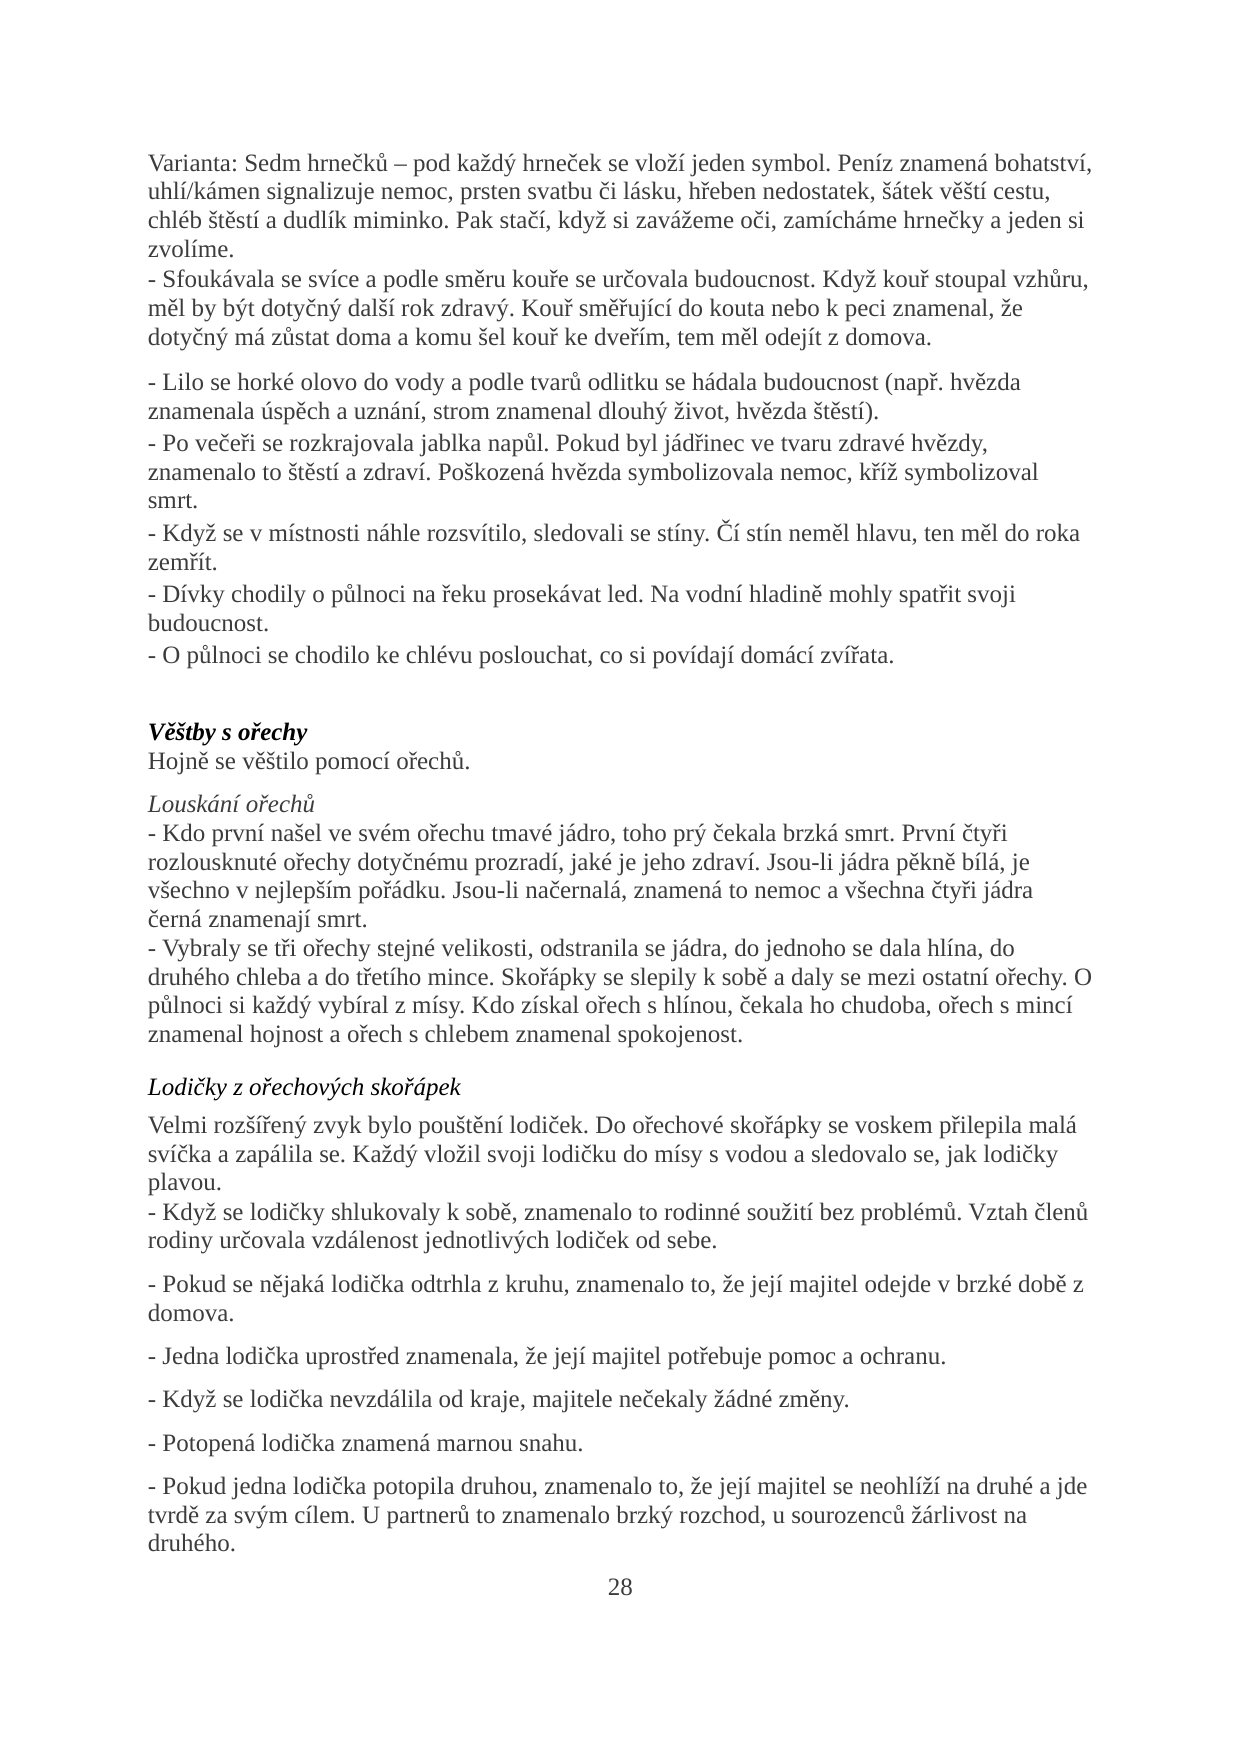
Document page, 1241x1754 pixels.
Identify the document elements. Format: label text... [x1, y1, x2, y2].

text - Když se lodička nevzdálila od kraje, majitele nečekaly žádné změny. [148, 1384, 1093, 1413]
text - Pokud se nějaká lodička odtrhla z kruhu, znamenalo to, že její majitel odejde v brzké době z domova. [148, 1269, 1093, 1326]
text - Kdo první našel ve svém ořechu tmavé jádro, toho prý čekala brzká smrt. První čtyři rozlousknuté ořechy dotyčnému prozradí, jaké je jeho zdraví. Jsou-li jádra pěkně bílá, je všechno v nejlepším pořádku. Jsou-li načernalá, znamená to nemoc a všechna čtyři jádra černá znamenají smrt. [148, 818, 1093, 933]
text - Lilo se horké olovo do vody a podle tvarů odlitku se hádala budoucnost (např. hvězda znamenala úspěch a uznání, strom znamenal dlouhý život, hvězda štěstí). [148, 367, 1093, 424]
text Hojně se věštilo pomocí ořechů. [148, 746, 1093, 775]
text - Potopená lodička znamená marnou snahu. [148, 1428, 1093, 1456]
subtitle Lodičky z ořechových skořápek [148, 1072, 1093, 1100]
subtitle Věštby s ořechy [148, 717, 1093, 746]
text - Vybraly se tři ořechy stejné velikosti, odstranila se jádra, do jednoho se dala hlína, do druhého chleba a do třetího mince. Skořápky se slepily k sobě a daly se mezi ostatní ořechy. O půlnoci si každý vybíral z mísy. Kdo získal ořech s hlínou, čekala ho chudoba, ořech s mincí znamenal hojnost a ořech s chlebem znamenal spokojenost. [148, 933, 1093, 1048]
text - Když se lodičky shlukovaly k sobě, znamenalo to rodinné soužití bez problémů. Vztah členů rodiny určovala vzdálenost jednotlivých lodiček od sebe. [148, 1197, 1093, 1254]
text Louskání ořechů [148, 789, 1093, 818]
text - Dívky chodily o půlnoci na řeku prosekávat led. Na vodní hladině mohly spatřit svoji budoucnost. [148, 579, 1093, 636]
text - Jedna lodička uprostřed znamenala, že její majitel potřebuje pomoc a ochranu. [148, 1341, 1093, 1370]
text 29 [148, 1572, 1093, 1601]
text - Pokud jedna lodička potopila druhou, znamenalo to, že její majitel se neohlíží na druhé a jde tvrdě za svým cílem. U partnerů to znamenalo brzký rozchod, u sourozenců žárlivost na druhého. [148, 1471, 1093, 1557]
text - O půlnoci se chodilo ke chlévu poslouchat, co si povídají domácí zvířata. [148, 640, 1093, 669]
text - Když se v místnosti náhle rozsvítilo, sledovali se stíny. Čí stín neměl hlavu, ten měl do roka zemřít. [148, 518, 1093, 575]
subtitle Velmi rozšířený zvyk bylo pouštění lodiček. Do ořechové skořápky se voskem přilepila malá svíčka a zapálila se. Každý vložil svoji lodičku do mísy s vodou a sledovalo se, jak lodičky plavou. [148, 1110, 1093, 1196]
text - Po večeři se rozkrajovala jablka napůl. Pokud byl jádřinec ve tvaru zdravé hvězdy, znamenalo to štěstí a zdraví. Poškozená hvězda symbolizovala nemoc, kříž symbolizoval smrt. [148, 428, 1093, 514]
text - Sfoukávala se svíce a podle směru kouře se určovala budoucnost. Když kouř stoupal vzhůru, měl by být dotyčný další rok zdravý. Kouř směřující do kouta nebo k peci znamenal, že dotyčný má zůstat doma a komu šel kouř ke dveřím, tem měl odejít z domova. [148, 264, 1093, 351]
text Varianta: Sedm hrnečků – pod každý hrneček se vloží jeden symbol. Peníz znamená bohatství, uhlí/kámen signalizuje nemoc, prsten svatbu či lásku, hřeben nedostatek, šátek věští cestu, chléb štěstí a dudlík miminko. Pak stačí, když si zavážeme oči, zamícháme hrnečky a jeden si zvolíme. [148, 148, 1093, 263]
